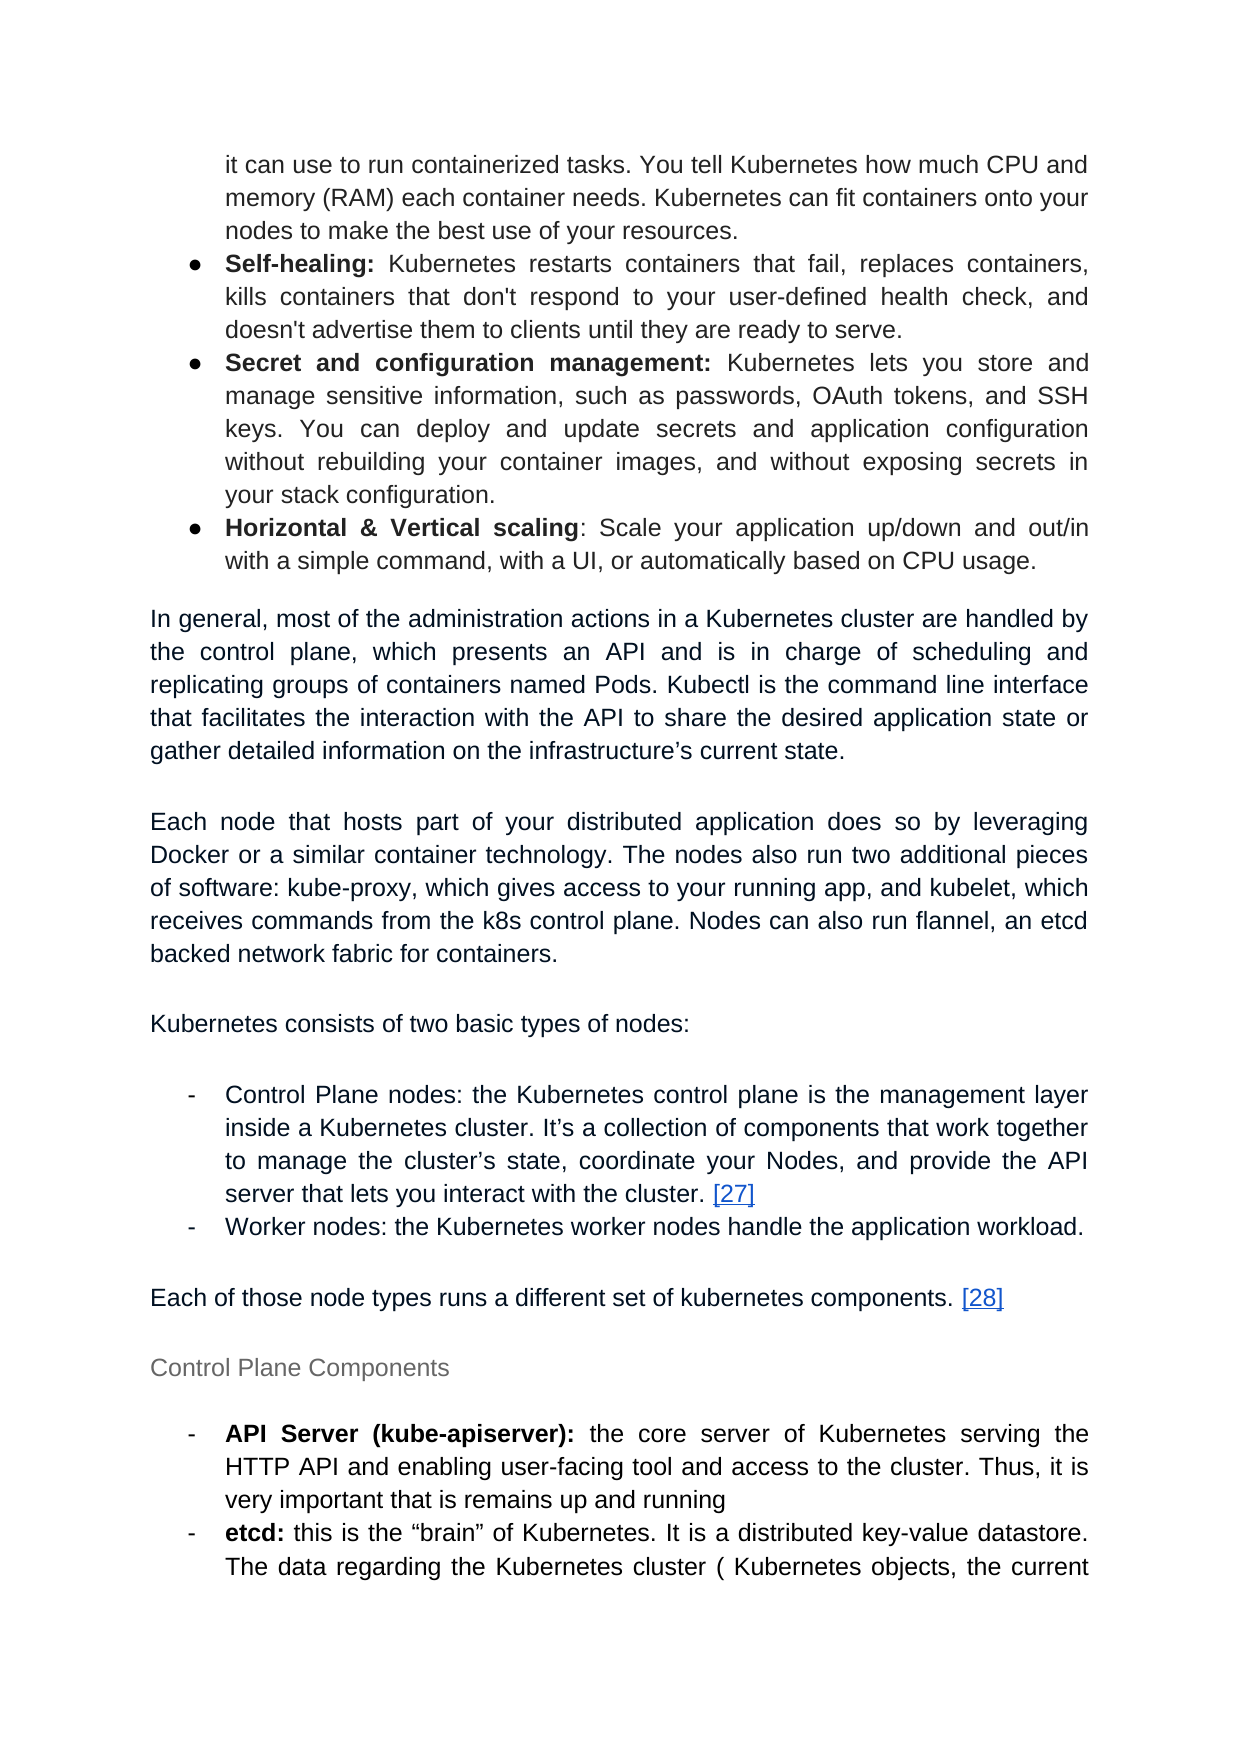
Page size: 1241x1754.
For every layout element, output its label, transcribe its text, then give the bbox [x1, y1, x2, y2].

text Each node that hosts part of your distributed application does so by leveraging Docker or a similar container technology. The nodes also run two additional pieces of software: kube-proxy, which gives access to your running app, and kubelet, which receives commands from the k8s control plane. Nodes can also run flannel, an etcd backed network fabric for containers. [150, 807, 1090, 968]
list it can use to run containerized tasks. You tell Kubernetes how much CPU and memory (RAM) each container needs. Kubernetes can fit containers onto your nodes to make the best use of your resources. [187, 150, 1090, 245]
text Each of those node types runs a different set of kubernetes components. [28] [150, 1283, 1090, 1311]
text Kubernetes consists of two basic types of nodes: [150, 1009, 1090, 1038]
list Self-healing: Kubernetes restarts containers that fail, replaces containers, kills containers that don't respond to your user-defined health check, and doesn't advertise them to clients until they are ready to serve. [187, 249, 1090, 344]
list etcd: this is the “brain” of Kubernetes. It is a distributed key-value datastore. The data regarding the Kubernetes cluster ( Kubernetes objects, the current [187, 1518, 1090, 1580]
list Control Plane nodes: the Kubernetes control plane is the management layer inside a Kubernetes cluster. It’s a collection of components that work together to manage the cluster’s state, coordinate your Nodes, and provide the API server that lets you interact with the cluster. [27] [187, 1080, 1090, 1208]
list API Server (kube-apiserver): the core server of Kubernetes serving the HTTP API and enabling user-facing tool and access to the cluster. Thus, it is very important that is remains up and running [187, 1419, 1090, 1514]
list Secret and configuration management: Kubernetes lets you store and manage sensitive information, such as passwords, OAuth tokens, and SSH keys. You can deploy and update secrets and application configuration without rebuilding your container images, and without exposing secrets in your stack configuration. [187, 348, 1090, 509]
subtitle Control Plane Components [150, 1353, 1090, 1382]
list Horizontal & Vertical scaling: Scale your application up/down and out/in with a simple command, with a UI, or automatically based on CPU usage. [187, 513, 1090, 575]
text In general, most of the administration actions in a Kubernetes cluster are handled by the control plane, which presents an API and is in charge of scheduling and replicating groups of containers named Pods. Kubectl is the command line interface that facilitates the interaction with the API to share the desired application state or gather detailed information on the infrastructure’s current state. [150, 604, 1090, 765]
list Worker nodes: the Kubernetes worker nodes handle the application workload. [187, 1212, 1090, 1241]
